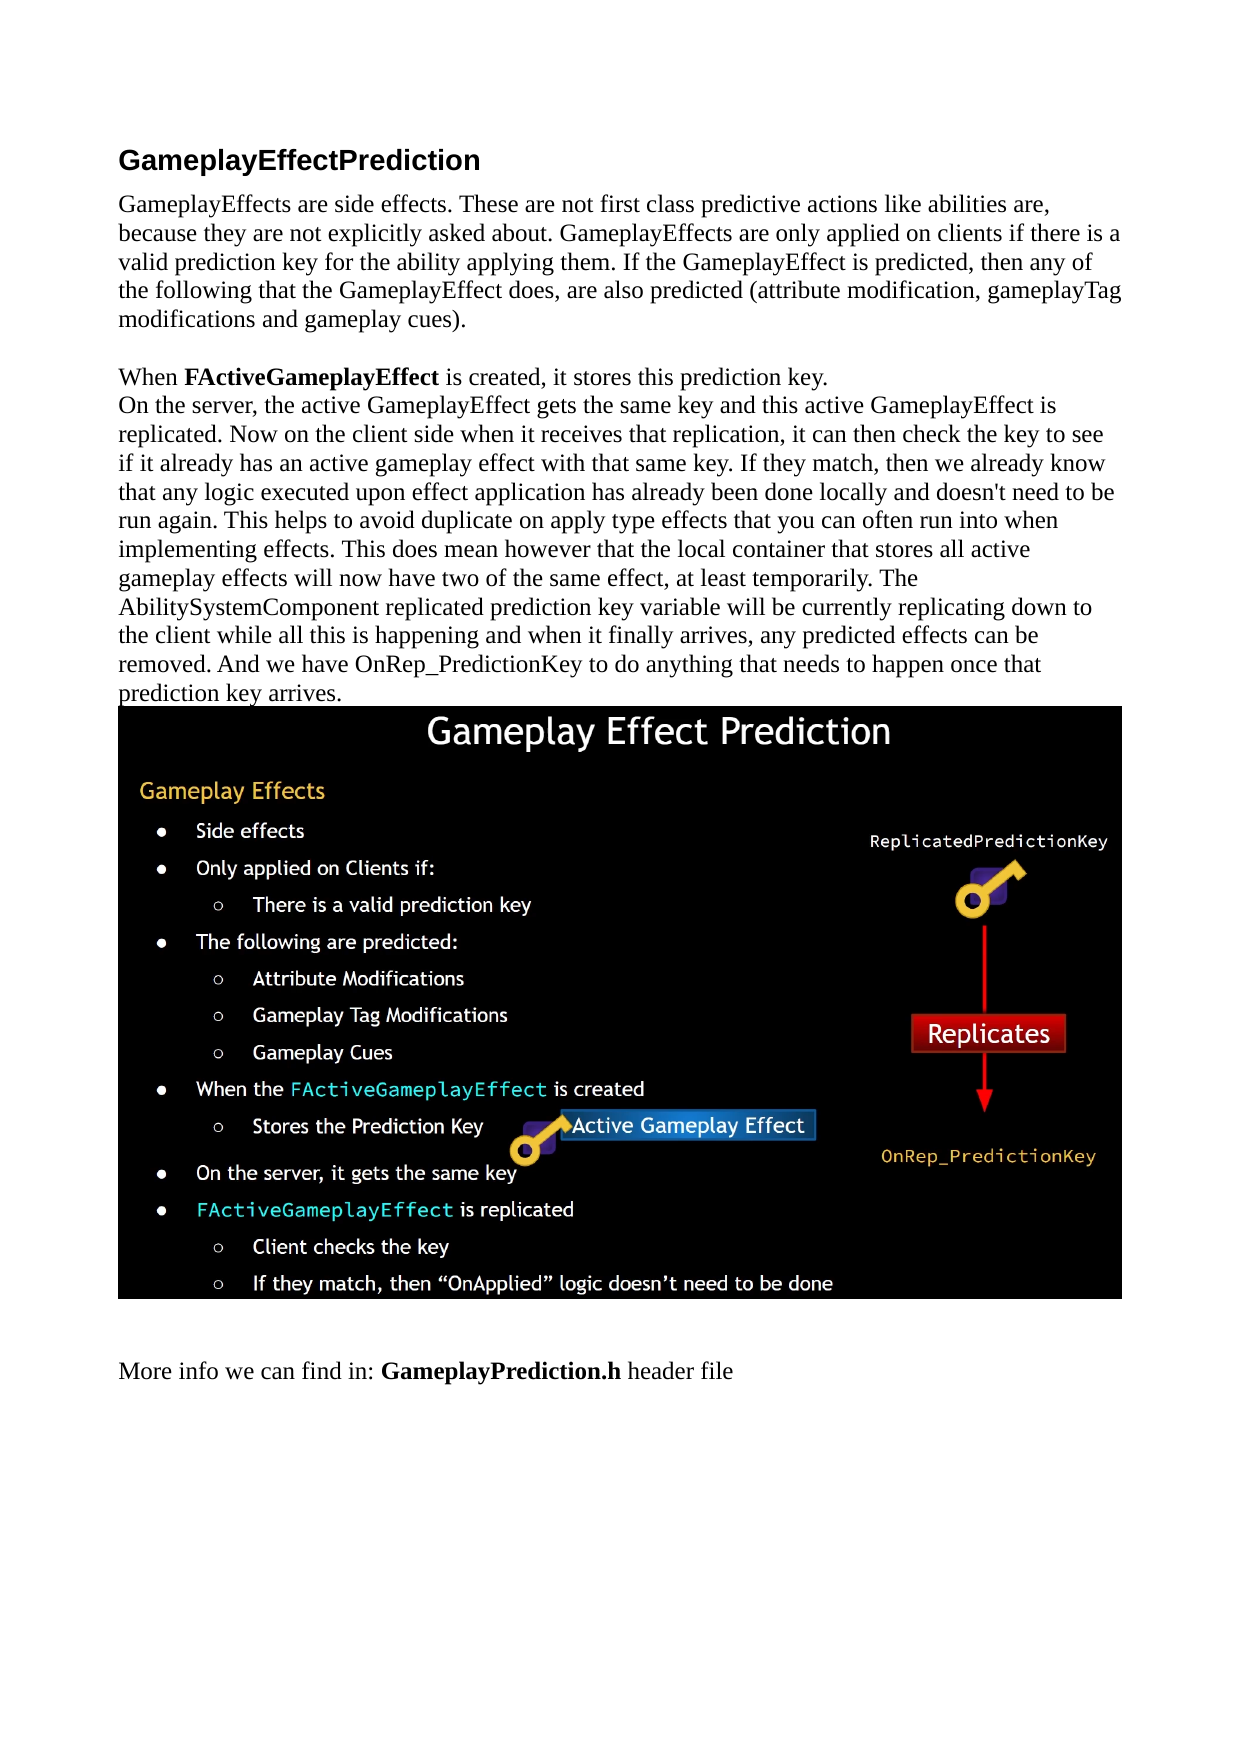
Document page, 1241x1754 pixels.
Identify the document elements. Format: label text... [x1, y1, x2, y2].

subtitle GameplayEffectPrediction [118, 143, 1122, 177]
picture [118, 706, 1122, 1299]
text GameplayEffects are side effects. These are not first class predictive actions like abilities are, because they are not explicitly asked about. GameplayEffects are only applied on clients if there is a valid prediction key for the ability applying them. If the GameplayEffect is predicted, then any of the following that the GameplayEffect does, are also predicted (attribute modification, gameplayTag modifications and gameplay cues). [118, 189, 1122, 333]
text When FActiveGameplayEffect is created, it stores this prediction key. [118, 362, 1122, 390]
text More info we can find in: GameplayPrediction.h header file [118, 1356, 1122, 1385]
text On the server, the active GameplayEffect gets the same key and this active GameplayEffect is replicated. Now on the client side when it receives that replication, it can then check the key to see if it already has an active gameplay effect with that same key. If they match, then we already know that any logic executed upon effect application has already been done locally and doesn't need to be run again. This helps to avoid duplicate on apply type effects that you can often run into when implementing effects. This does mean however that the local container that stores all active gameplay effects will now have two of the same effect, at least temporarily. The AbilitySystemComponent replicated prediction key variable will be currently replicating down to the client while all this is happening and when it finally arrives, any predicted effects can be removed. And we have OnRep_PredictionKey to do anything that needs to happen once that prediction key arrives. [118, 390, 1122, 706]
